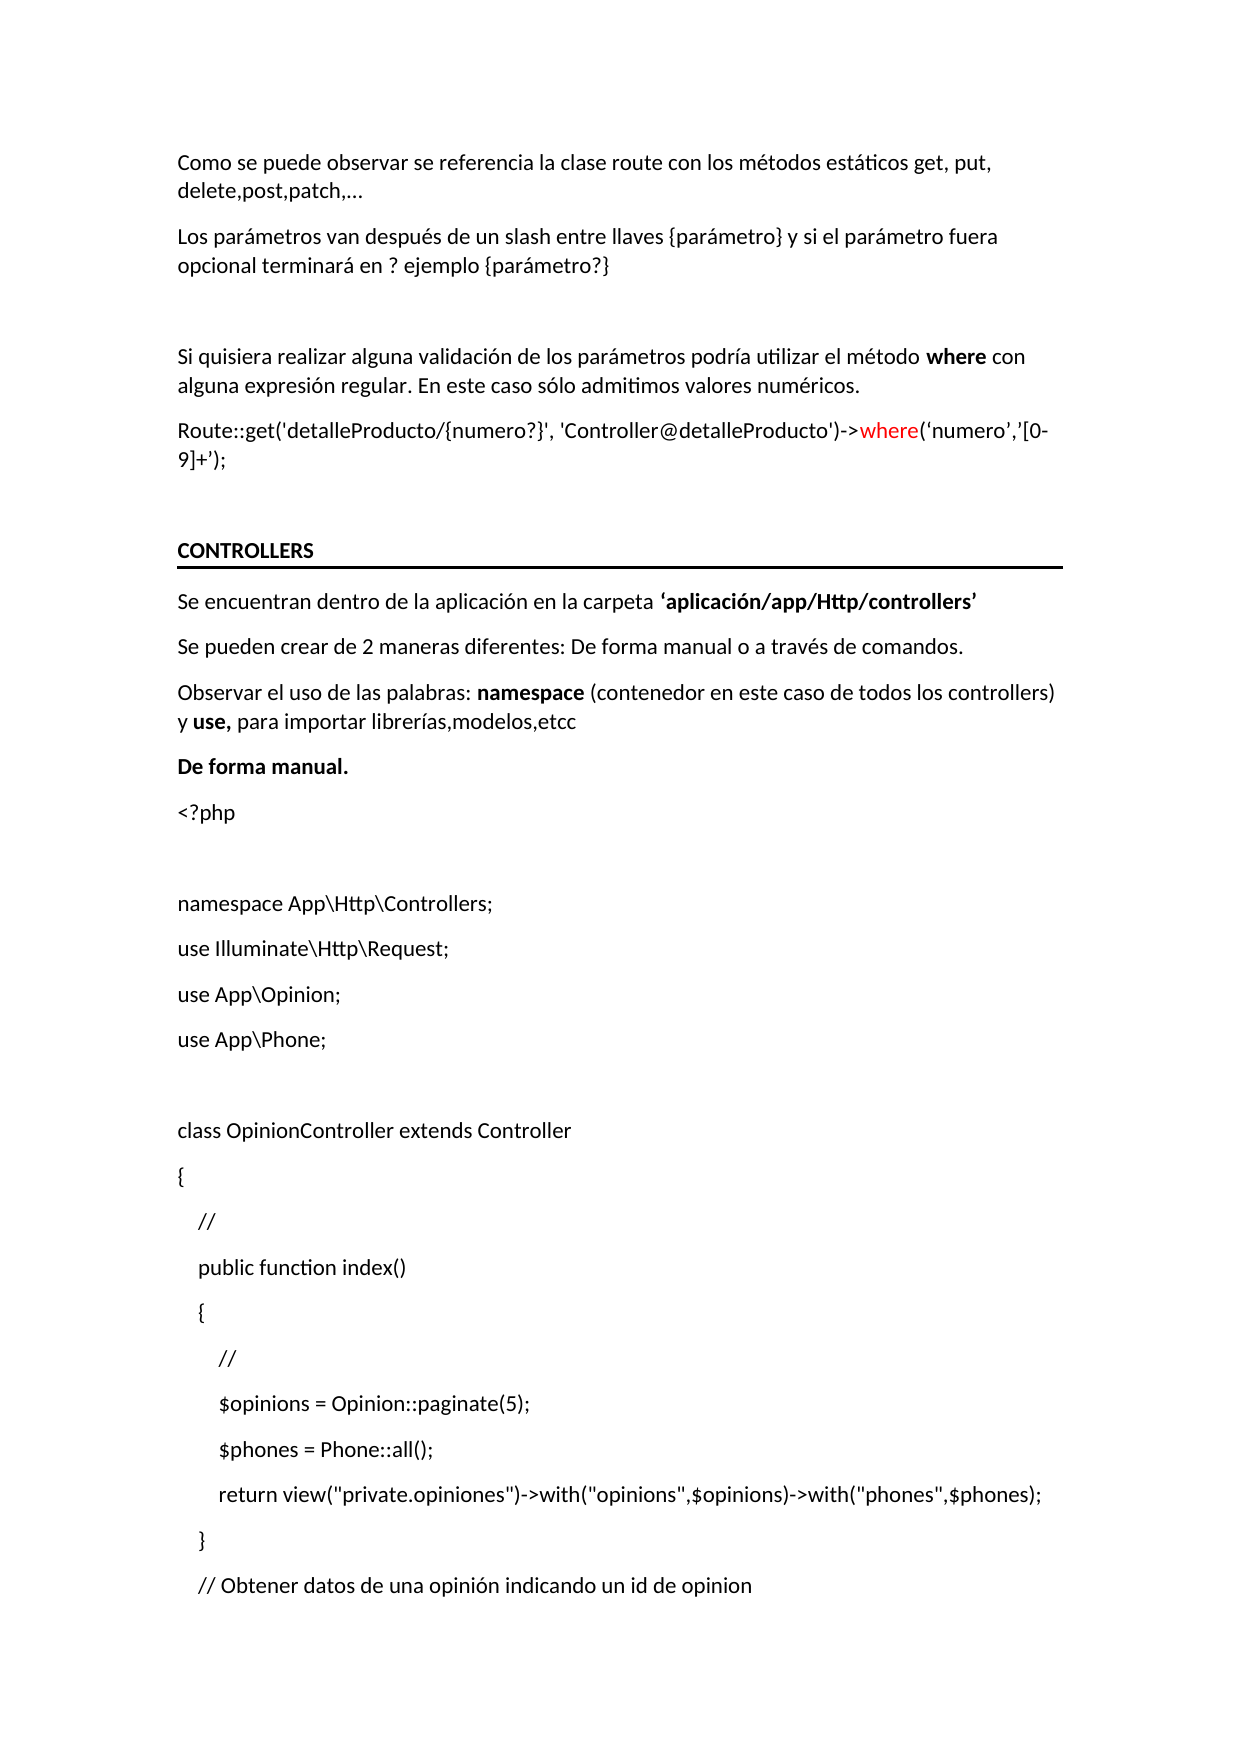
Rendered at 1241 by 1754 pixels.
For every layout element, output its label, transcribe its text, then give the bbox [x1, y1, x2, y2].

text Si quisiera realizar alguna validación de los parámetros podría utilizar el método where con alguna expresión regular. En este caso sólo admitimos valores numéricos. [177, 342, 1063, 399]
text { [177, 1162, 1063, 1190]
text // [177, 1207, 1063, 1236]
text Observar el uso de las palabras: namespace (contenedor en este caso de todos los controllers) y use, para importar librerías,modelos,etcc [177, 678, 1063, 735]
text Los parámetros van después de un slash entre llaves {parámetro} y si el parámetro fuera opcional terminará en ? ejemplo {parámetro?} [177, 222, 1063, 279]
text <?php [177, 798, 1063, 826]
text namespace App\Http\Controllers; [177, 889, 1063, 917]
text return view("private.opiniones")->with("opinions",$opinions)->with("phones",$phones); [177, 1481, 1063, 1509]
text public function index() [177, 1253, 1063, 1281]
text use App\Opinion; [177, 980, 1063, 1008]
text class OpinionController extends Controller [177, 1116, 1063, 1144]
text CONTROLLERS [177, 536, 1063, 566]
text Se pueden crear de 2 maneras diferentes: De forma manual o a través de comandos. [177, 632, 1063, 660]
text $phones = Phone::all(); [177, 1435, 1063, 1463]
text Se encuentran dentro de la aplicación en la carpeta ‘aplicación/app/Http/controllers’ [177, 587, 1063, 615]
text Como se puede observar se referencia la clase route con los métodos estáticos get, put, delete,post,patch,… [177, 148, 1063, 204]
text $opinions = Opinion::paginate(5); [177, 1389, 1063, 1418]
text De forma manual. [177, 752, 1063, 780]
text use Illuminate\Http\Request; [177, 934, 1063, 962]
text use App\Phone; [177, 1025, 1063, 1053]
text } [177, 1526, 1063, 1554]
text { [177, 1298, 1063, 1327]
text // Obtener datos de una opinión indicando un id de opinion [177, 1572, 1063, 1600]
text // [177, 1344, 1063, 1372]
text Route::get('detalleProducto/{numero?}', 'Controller@detalleProducto')->where(‘numero’,’[0-9]+’); [177, 416, 1063, 473]
